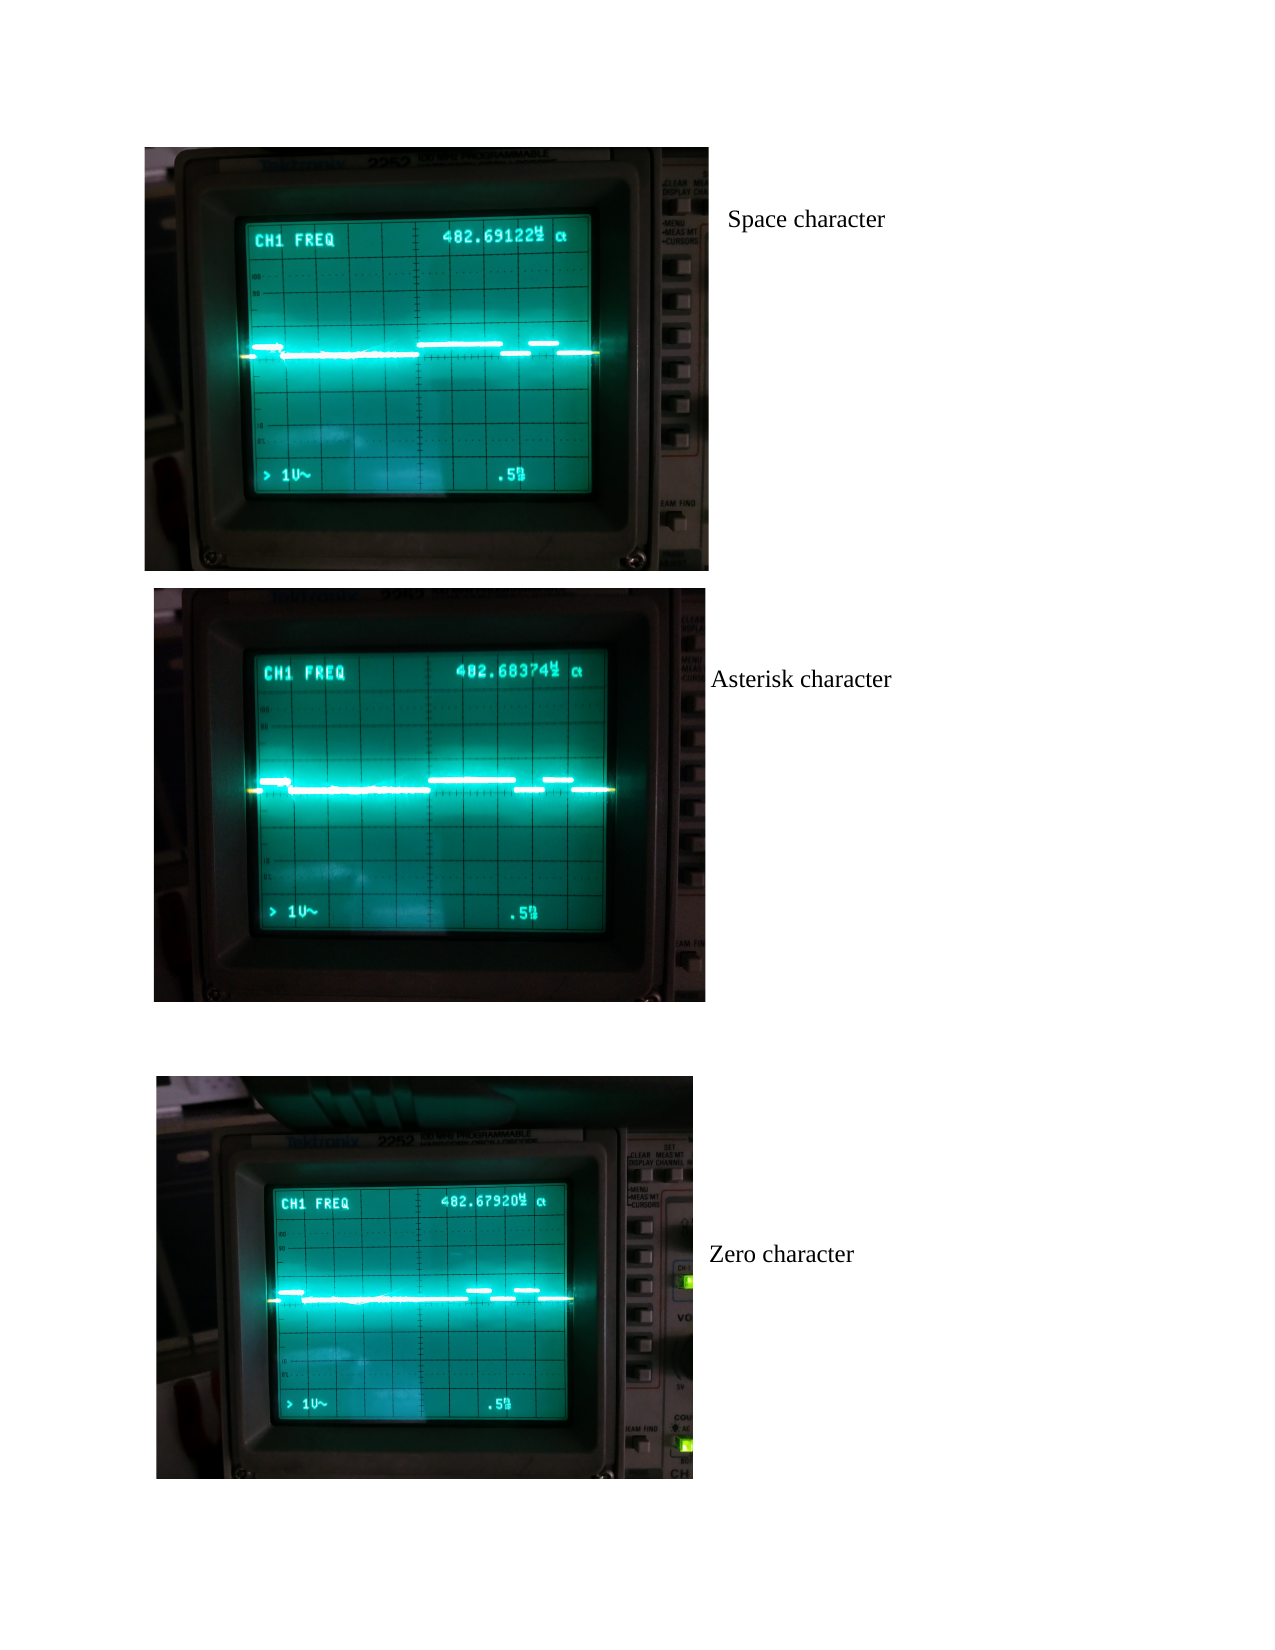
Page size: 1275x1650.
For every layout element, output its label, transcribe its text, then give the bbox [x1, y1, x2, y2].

text Asterisk character [706, 664, 1157, 693]
text [118, 664, 153, 693]
text Zero character [693, 1239, 1157, 1268]
picture [153, 588, 706, 1002]
text [118, 1239, 156, 1268]
text Space character [709, 204, 1157, 233]
text [118, 204, 144, 233]
picture [144, 147, 709, 571]
picture [156, 1076, 693, 1479]
